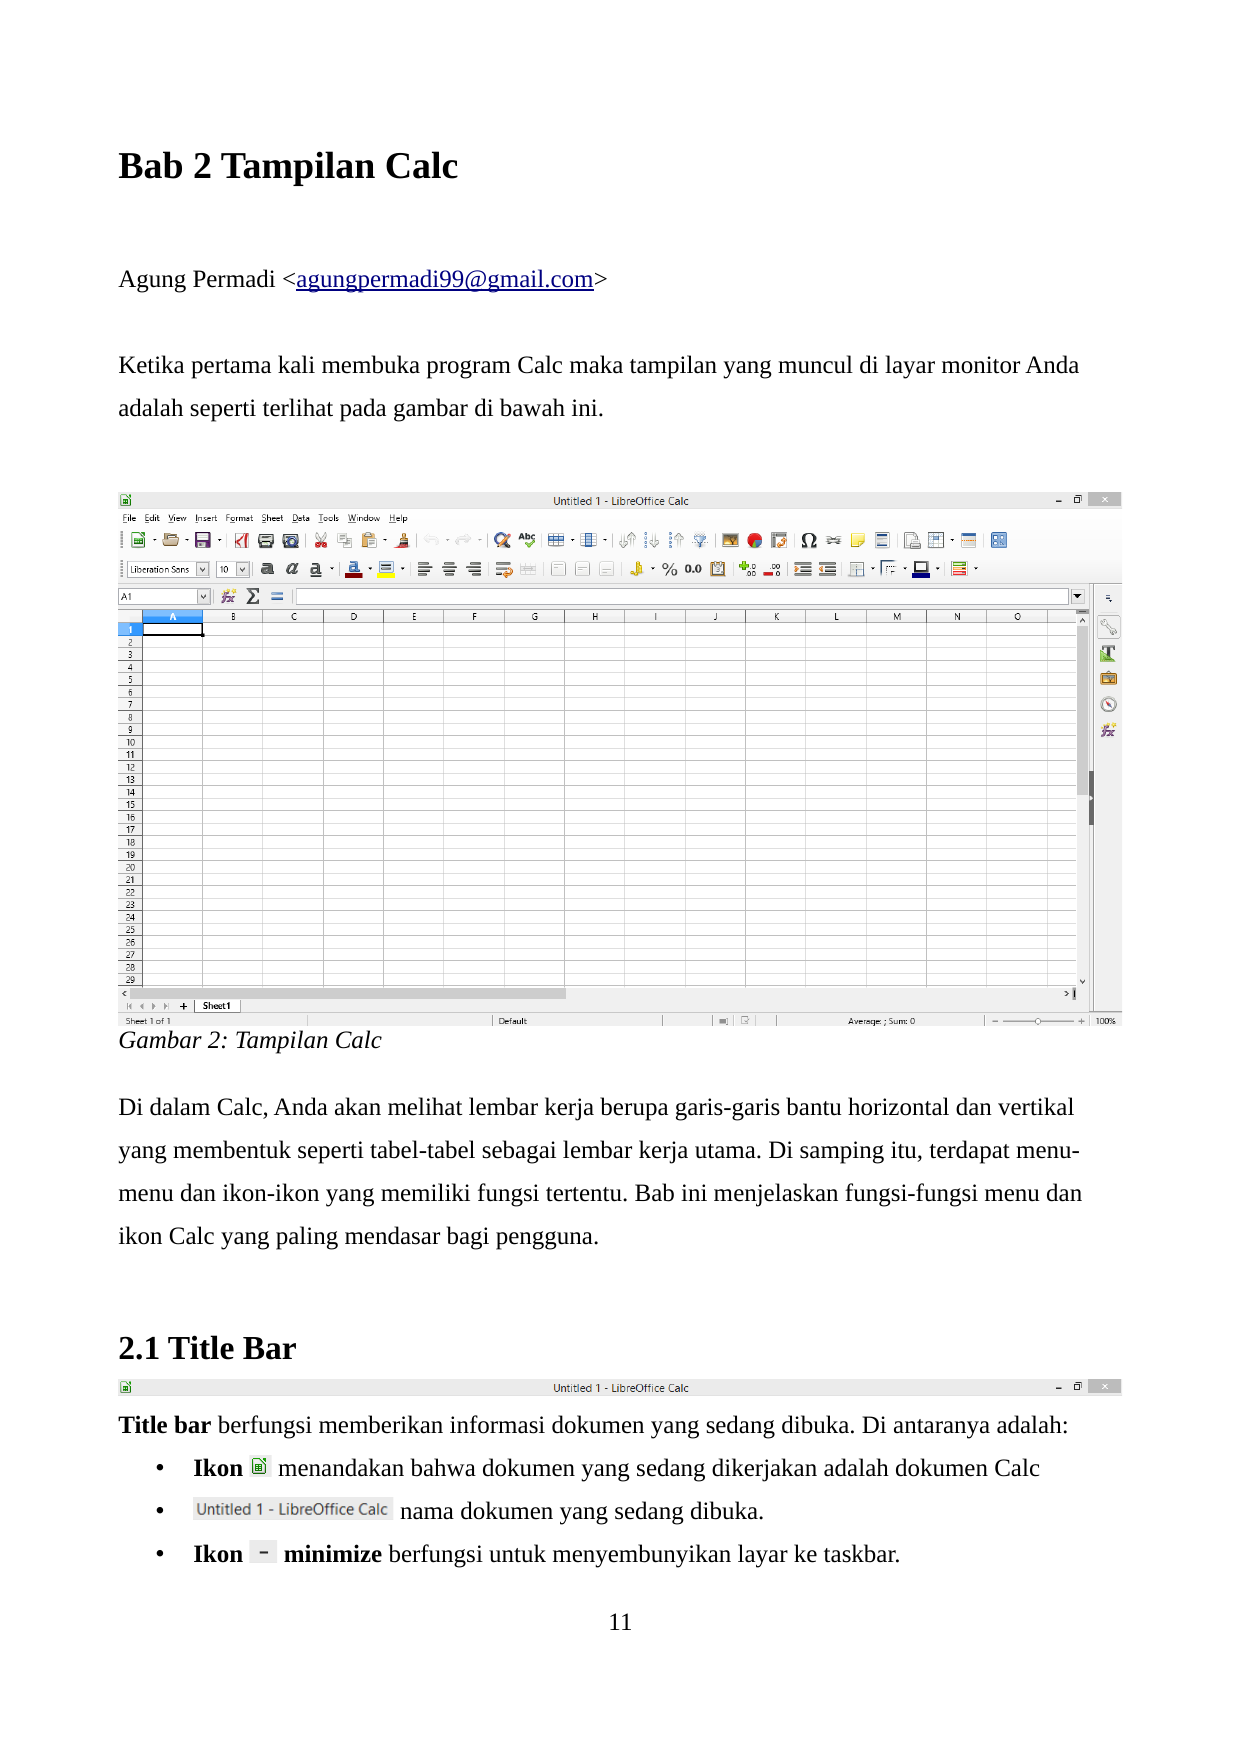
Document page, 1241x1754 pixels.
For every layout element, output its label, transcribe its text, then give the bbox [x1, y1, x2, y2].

subtitle 2.1 Title Bar [118, 1328, 1122, 1367]
subtitle Bab 2 Tampilan Calc [118, 143, 1122, 187]
picture [118, 492, 1123, 1026]
list Ikon minimize berfungsi untuk menyembunyikan layar ke taskbar. [156, 1539, 1122, 1568]
list Ikon menandakan bahwa dokumen yang sedang dikerjakan adalah dokumen Calc [156, 1453, 1122, 1482]
text Ketika pertama kali membuka program Calc maka tampilan yang muncul di layar monitor Anda adalah seperti terlihat pada gambar di bawah ini. [118, 350, 1122, 422]
list nama dokumen yang sedang dibuka. [156, 1496, 1122, 1525]
text Gambar 2: Tampilan Calc [118, 1026, 1122, 1054]
text Agung Permadi <agungpermadi99@gmail.com> [118, 264, 1122, 293]
text Di dalam Calc, Anda akan melihat lembar kerja berupa garis-garis bantu horizontal dan vertikal yang membentuk seperti tabel-tabel sebagai lembar kerja utama. Di samping itu, terdapat menu-menu dan ikon-ikon yang memiliki fungsi tertentu. Bab ini menjelaskan fungsi-fungsi menu dan ikon Calc yang paling mendasar bagi pengguna. [118, 1092, 1122, 1250]
text Title bar berfungsi memberikan informasi dokumen yang sedang dibuka. Di antaranya adalah: [118, 1380, 1122, 1439]
